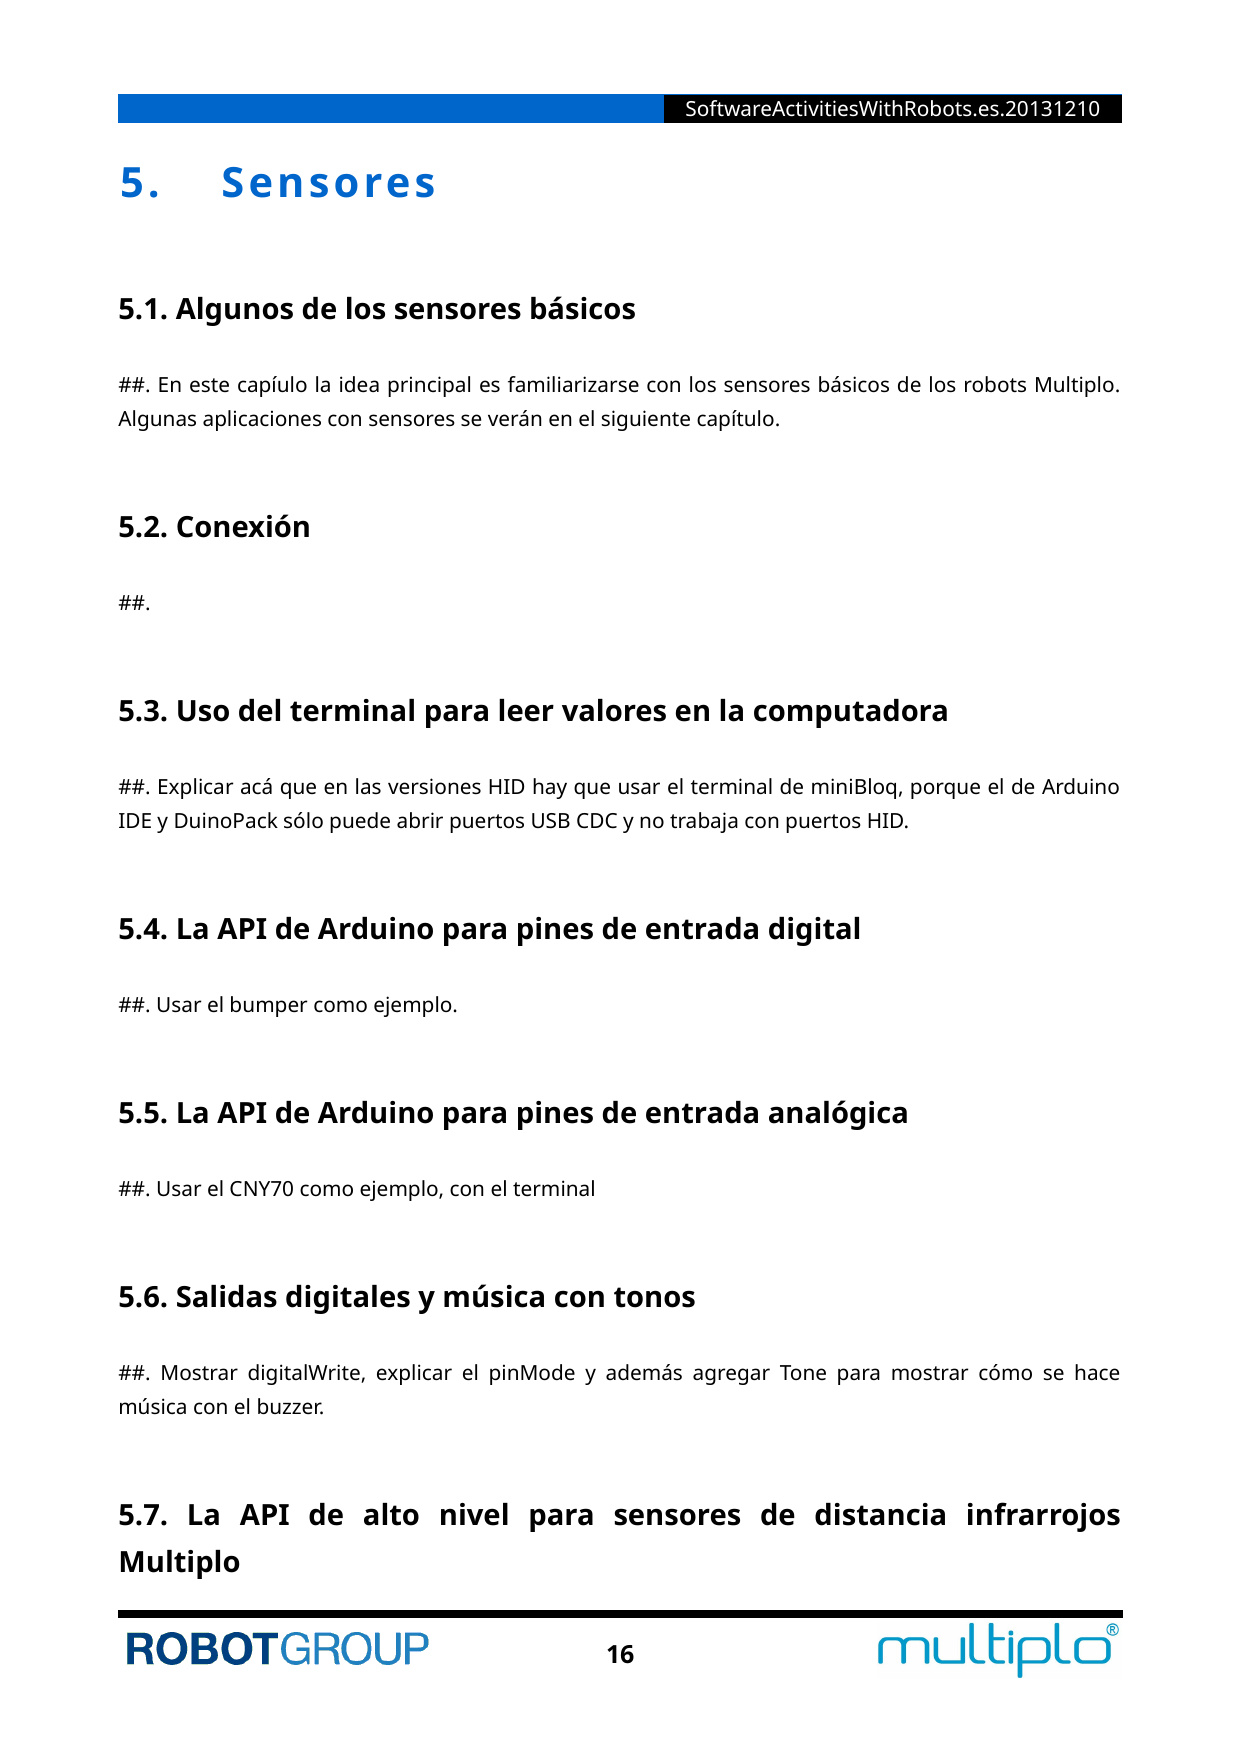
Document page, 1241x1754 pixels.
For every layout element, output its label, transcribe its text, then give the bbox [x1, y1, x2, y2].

text ##. Mostrar digitalWrite, explicar el pinMode y además agregar Tone para mostrar cómo se hace música con el buzzer. [118, 1358, 1122, 1420]
text 5.3. Uso del terminal para leer valores en la computadora [118, 690, 1122, 730]
picture [877, 1622, 1123, 1679]
picture [118, 1622, 434, 1673]
text ##. Usar el bumper como ejemplo. [118, 990, 1122, 1018]
text 5.4. La API de Arduino para pines de entrada digital [118, 908, 1122, 948]
text 5.7. La API de alto nivel para sensores de distancia infrarrojos Multiplo [118, 1494, 1122, 1581]
text 5.5. La API de Arduino para pines de entrada analógica [118, 1092, 1122, 1132]
text 5.1. Algunos de los sensores básicos [118, 289, 1122, 328]
text ##. Usar el CNY70 como ejemplo, con el terminal [118, 1174, 1122, 1202]
text 5.2. Conexión [118, 507, 1122, 546]
text ##. [118, 588, 1122, 617]
text 5. Sensores [120, 152, 1122, 209]
text ##. En este capíulo la idea principal es familiarizarse con los sensores básicos de los robots Multiplo. Algunas aplicaciones con sensores se verán en el siguiente capítulo. [118, 370, 1122, 433]
text 5.6. Salidas digitales y música con tonos [118, 1276, 1122, 1316]
text ##. Explicar acá que en las versiones HID hay que usar el terminal de miniBloq, porque el de Arduino IDE y DuinoPack sólo puede abrir puertos USB CDC y no trabaja con puertos HID. [118, 772, 1122, 834]
